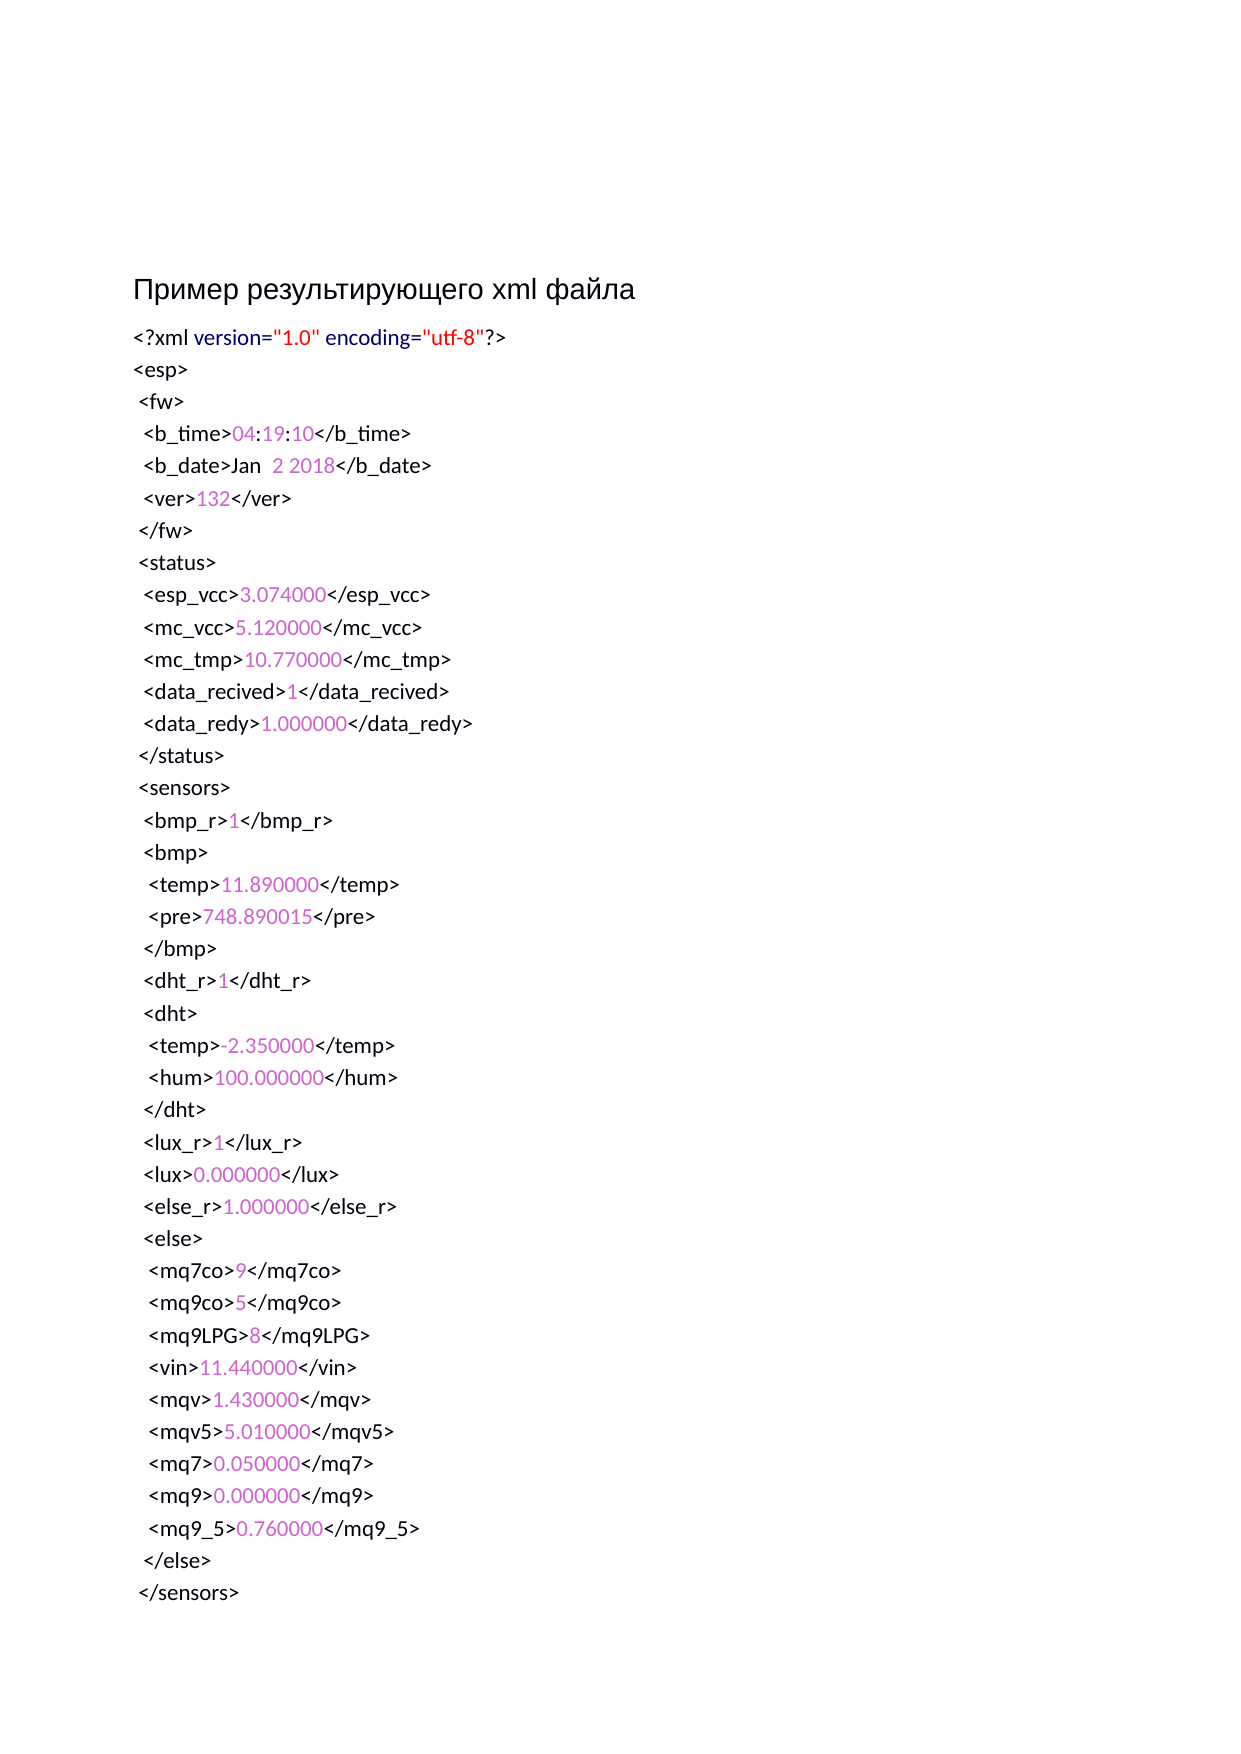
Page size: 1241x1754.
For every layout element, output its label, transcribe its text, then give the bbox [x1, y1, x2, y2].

text </fw> [133, 516, 1152, 544]
text </sensors> [133, 1578, 1152, 1606]
text <mq9LPG>8</mq9LPG> [133, 1321, 1152, 1349]
text <mqv5>5.010000</mqv5> [133, 1417, 1152, 1445]
text <fw> [133, 387, 1152, 415]
text </status> [133, 741, 1152, 769]
text <data_redy>1.000000</data_redy> [133, 709, 1152, 737]
text <mc_tmp>10.770000</mc_tmp> [133, 645, 1152, 673]
text <vin>11.440000</vin> [133, 1353, 1152, 1381]
text <mq9co>5</mq9co> [133, 1288, 1152, 1317]
text <b_date>Jan 2 2018</b_date> [133, 452, 1152, 480]
text <pre>748.890015</pre> [133, 902, 1152, 930]
text <data_recived>1</data_recived> [133, 677, 1152, 705]
text <status> [133, 548, 1152, 576]
text <temp>-2.350000</temp> [133, 1031, 1152, 1059]
text <mq7co>9</mq7co> [133, 1256, 1152, 1284]
text <sensors> [133, 773, 1152, 802]
text <mq9>0.000000</mq9> [133, 1482, 1152, 1510]
text <bmp_r>1</bmp_r> [133, 806, 1152, 834]
text <temp>11.890000</temp> [133, 870, 1152, 898]
text <else_r>1.000000</else_r> [133, 1192, 1152, 1220]
text <bmp> [133, 838, 1152, 866]
text <mq7>0.050000</mq7> [133, 1449, 1152, 1477]
text <b_time>04:19:10</b_time> [133, 419, 1152, 447]
text <ver>132</ver> [133, 484, 1152, 512]
text <mqv>1.430000</mqv> [133, 1385, 1152, 1413]
text <hum>100.000000</hum> [133, 1063, 1152, 1091]
text </dht> [133, 1095, 1152, 1123]
text <?xml version="1.0" encoding="utf-8"?> [133, 323, 1152, 351]
text </else> [133, 1546, 1152, 1574]
text <mc_vcc>5.120000</mc_vcc> [133, 613, 1152, 641]
text <dht> [133, 999, 1152, 1027]
subtitle Пример результирующего xml файла [133, 272, 1152, 305]
text </bmp> [133, 934, 1152, 962]
text <lux>0.000000</lux> [133, 1160, 1152, 1188]
text <dht_r>1</dht_r> [133, 967, 1152, 995]
text <mq9_5>0.760000</mq9_5> [133, 1514, 1152, 1542]
text <else> [133, 1224, 1152, 1252]
text <esp_vcc>3.074000</esp_vcc> [133, 580, 1152, 608]
text <lux_r>1</lux_r> [133, 1128, 1152, 1156]
text <esp> [133, 355, 1152, 383]
